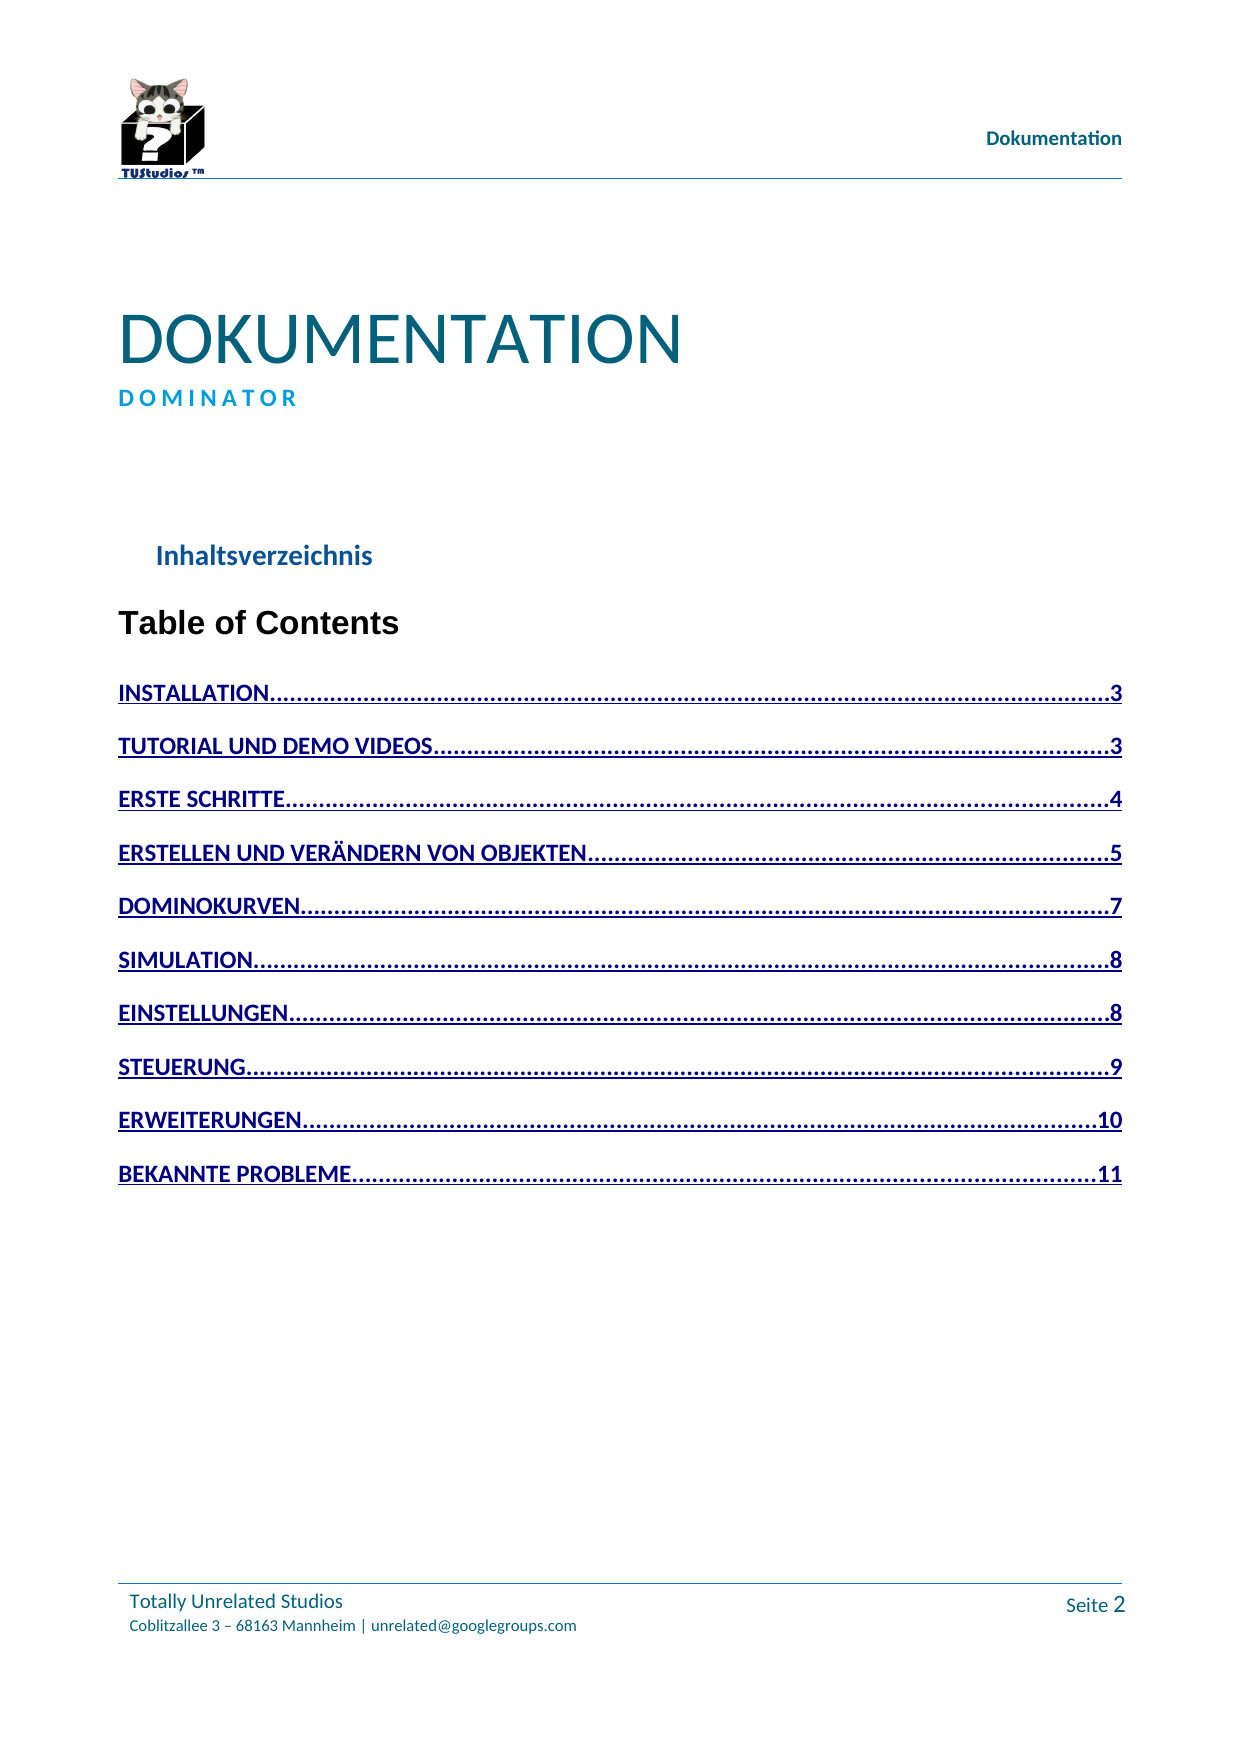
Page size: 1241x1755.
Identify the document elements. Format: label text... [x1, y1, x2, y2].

picture [118, 73, 207, 179]
text Erstellen und Verändern von Objekten 5 [118, 837, 1122, 863]
text Dominator [118, 382, 1122, 412]
picture [245, 1620, 252, 1630]
text Inhaltsverzeichnis [156, 537, 1122, 573]
picture [439, 1620, 450, 1633]
picture [282, 1620, 286, 1631]
text Erweiterungen 10 [118, 1104, 1122, 1130]
subtitle Table of Contents [118, 603, 1122, 642]
text Steuerung 9 [118, 1051, 1122, 1077]
text Tutorial und Demo Videos 3 [118, 730, 1122, 756]
text Dominokurven 7 [118, 891, 1122, 916]
text Installation 3 [118, 677, 1122, 703]
text Erste Schritte 4 [118, 784, 1122, 810]
text Dokumentation [118, 290, 1122, 382]
text Simulation 8 [118, 944, 1122, 970]
text Einstellungen 8 [118, 997, 1122, 1023]
text Bekannte Probleme 11 [118, 1158, 1122, 1184]
